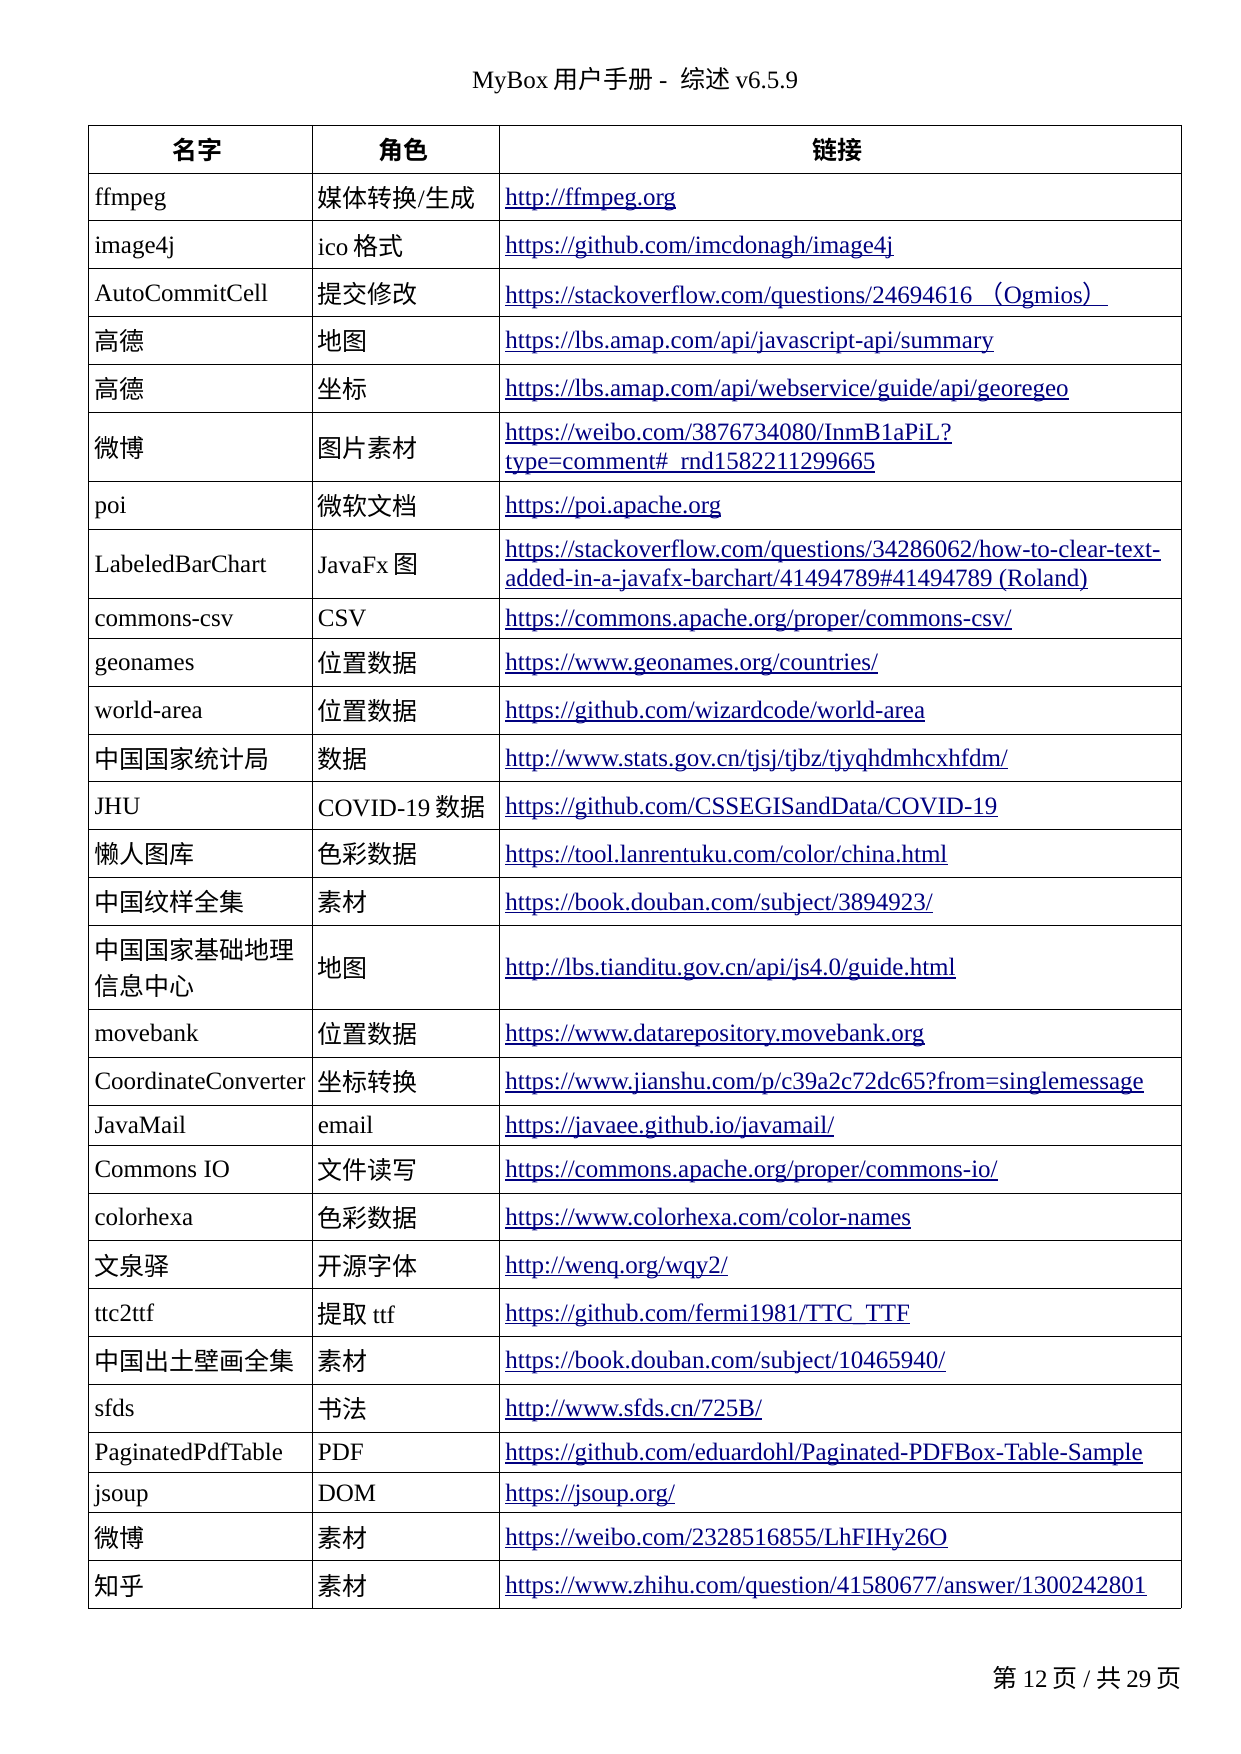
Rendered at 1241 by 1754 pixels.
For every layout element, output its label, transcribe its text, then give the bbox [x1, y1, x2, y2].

table_cell PaginatedPdfTable [89, 1433, 312, 1472]
table_cell 位置数据 [313, 639, 499, 686]
table_cell 地图 [313, 317, 499, 364]
table_header 链接 [500, 126, 1181, 173]
table_header 名字 [89, 126, 312, 173]
table_cell world-area [89, 687, 312, 733]
table_cell ffmpeg [89, 174, 312, 220]
table_cell CoordinateConverter [89, 1058, 312, 1104]
table_cell 中国纹样全集 [89, 878, 312, 925]
table_cell https://www.jianshu.com/p/c39a2c72dc65?from=singlemessage [500, 1058, 1181, 1104]
table_cell https://www.colorhexa.com/color-names [500, 1194, 1181, 1240]
table_cell PDF [313, 1433, 499, 1472]
table_cell 位置数据 [313, 687, 499, 733]
table_cell 文件读写 [313, 1146, 499, 1193]
table_cell AutoCommitCell [89, 269, 312, 316]
table_cell https://stackoverflow.com/questions/34286062/how-to-clear-text-added-in-a-javafx-barchart/41494789#41494789 (Roland) [500, 530, 1181, 598]
table_cell https://weibo.com/3876734080/InmB1aPiL?type=comment#_rnd1582211299665 [500, 413, 1181, 481]
table_cell image4j [89, 221, 312, 268]
table_cell 微软文档 [313, 482, 499, 528]
table_cell https://book.douban.com/subject/3894923/ [500, 878, 1181, 925]
table_cell https://github.com/CSSEGISandData/COVID-19 [500, 782, 1181, 829]
table_cell 提交修改 [313, 269, 499, 316]
table_cell https://weibo.com/2328516855/LhFIHy26O [500, 1513, 1181, 1560]
table_cell 中国出土壁画全集 [89, 1337, 312, 1384]
table_cell JavaMail [89, 1106, 312, 1145]
table_cell 文泉驿 [89, 1241, 312, 1288]
table_cell ttc2ttf [89, 1289, 312, 1336]
table_cell 地图 [313, 926, 499, 1009]
table_cell commons-csv [89, 599, 312, 638]
table_cell http://wenq.org/wqy2/ [500, 1241, 1181, 1288]
table_cell 高德 [89, 365, 312, 412]
table_cell 中国国家统计局 [89, 735, 312, 781]
table_cell https://tool.lanrentuku.com/color/china.html [500, 830, 1181, 877]
table_cell https://book.douban.com/subject/10465940/ [500, 1337, 1181, 1384]
table_cell 坐标 [313, 365, 499, 412]
table_cell http://lbs.tianditu.gov.cn/api/js4.0/guide.html [500, 926, 1181, 1009]
table_cell https://lbs.amap.com/api/javascript-api/summary [500, 317, 1181, 364]
table_cell https://stackoverflow.com/questions/24694616 （Ogmios） [500, 269, 1181, 316]
table_cell 色彩数据 [313, 1194, 499, 1240]
table_cell 中国国家基础地理信息中心 [89, 926, 312, 1009]
table_cell 数据 [313, 735, 499, 781]
table_cell https://github.com/imcdonagh/image4j [500, 221, 1181, 268]
table_cell https://www.geonames.org/countries/ [500, 639, 1181, 686]
table_cell http://www.sfds.cn/725B/ [500, 1385, 1181, 1432]
table_cell https://commons.apache.org/proper/commons-io/ [500, 1146, 1181, 1193]
table_cell 微博 [89, 1513, 312, 1560]
table_cell ico格式 [313, 221, 499, 268]
table_cell 图片素材 [313, 413, 499, 481]
table_cell https://github.com/fermi1981/TTC_TTF [500, 1289, 1181, 1336]
table_cell 素材 [313, 1513, 499, 1560]
table_cell https://commons.apache.org/proper/commons-csv/ [500, 599, 1181, 638]
table_cell Commons IO [89, 1146, 312, 1193]
table_cell 色彩数据 [313, 830, 499, 877]
table_cell http://www.stats.gov.cn/tjsj/tjbz/tjyqhdmhcxhfdm/ [500, 735, 1181, 781]
table_cell 提取ttf [313, 1289, 499, 1336]
table_cell sfds [89, 1385, 312, 1432]
table_cell LabeledBarChart [89, 530, 312, 598]
table_cell JHU [89, 782, 312, 829]
table_cell 高德 [89, 317, 312, 364]
table_cell 媒体转换/生成 [313, 174, 499, 220]
table_cell http://ffmpeg.org [500, 174, 1181, 220]
table_cell jsoup [89, 1473, 312, 1512]
table_cell JavaFx图 [313, 530, 499, 598]
table_cell https://github.com/eduardohl/Paginated-PDFBox-Table-Sample [500, 1433, 1181, 1472]
table_cell https://www.datarepository.movebank.org [500, 1010, 1181, 1057]
table_cell https://lbs.amap.com/api/webservice/guide/api/georegeo [500, 365, 1181, 412]
table_cell 知乎 [89, 1561, 312, 1608]
table_cell 坐标转换 [313, 1058, 499, 1104]
table_cell 素材 [313, 1337, 499, 1384]
table_cell https://javaee.github.io/javamail/ [500, 1106, 1181, 1145]
table_cell https://poi.apache.org [500, 482, 1181, 528]
table_cell COVID-19数据 [313, 782, 499, 829]
table_cell CSV [313, 599, 499, 638]
table_cell movebank [89, 1010, 312, 1057]
table_cell DOM [313, 1473, 499, 1512]
table_header 角色 [313, 126, 499, 173]
table_cell 素材 [313, 1561, 499, 1608]
table_cell https://www.zhihu.com/question/41580677/answer/1300242801 [500, 1561, 1181, 1608]
table_cell https://github.com/wizardcode/world-area [500, 687, 1181, 733]
table_cell 懒人图库 [89, 830, 312, 877]
table_cell 微博 [89, 413, 312, 481]
table_cell poi [89, 482, 312, 528]
table_cell 书法 [313, 1385, 499, 1432]
table_cell https://jsoup.org/ [500, 1473, 1181, 1512]
table_cell geonames [89, 639, 312, 686]
table_cell colorhexa [89, 1194, 312, 1240]
table_cell 开源字体 [313, 1241, 499, 1288]
table_cell email [313, 1106, 499, 1145]
table_cell 素材 [313, 878, 499, 925]
table_cell 位置数据 [313, 1010, 499, 1057]
